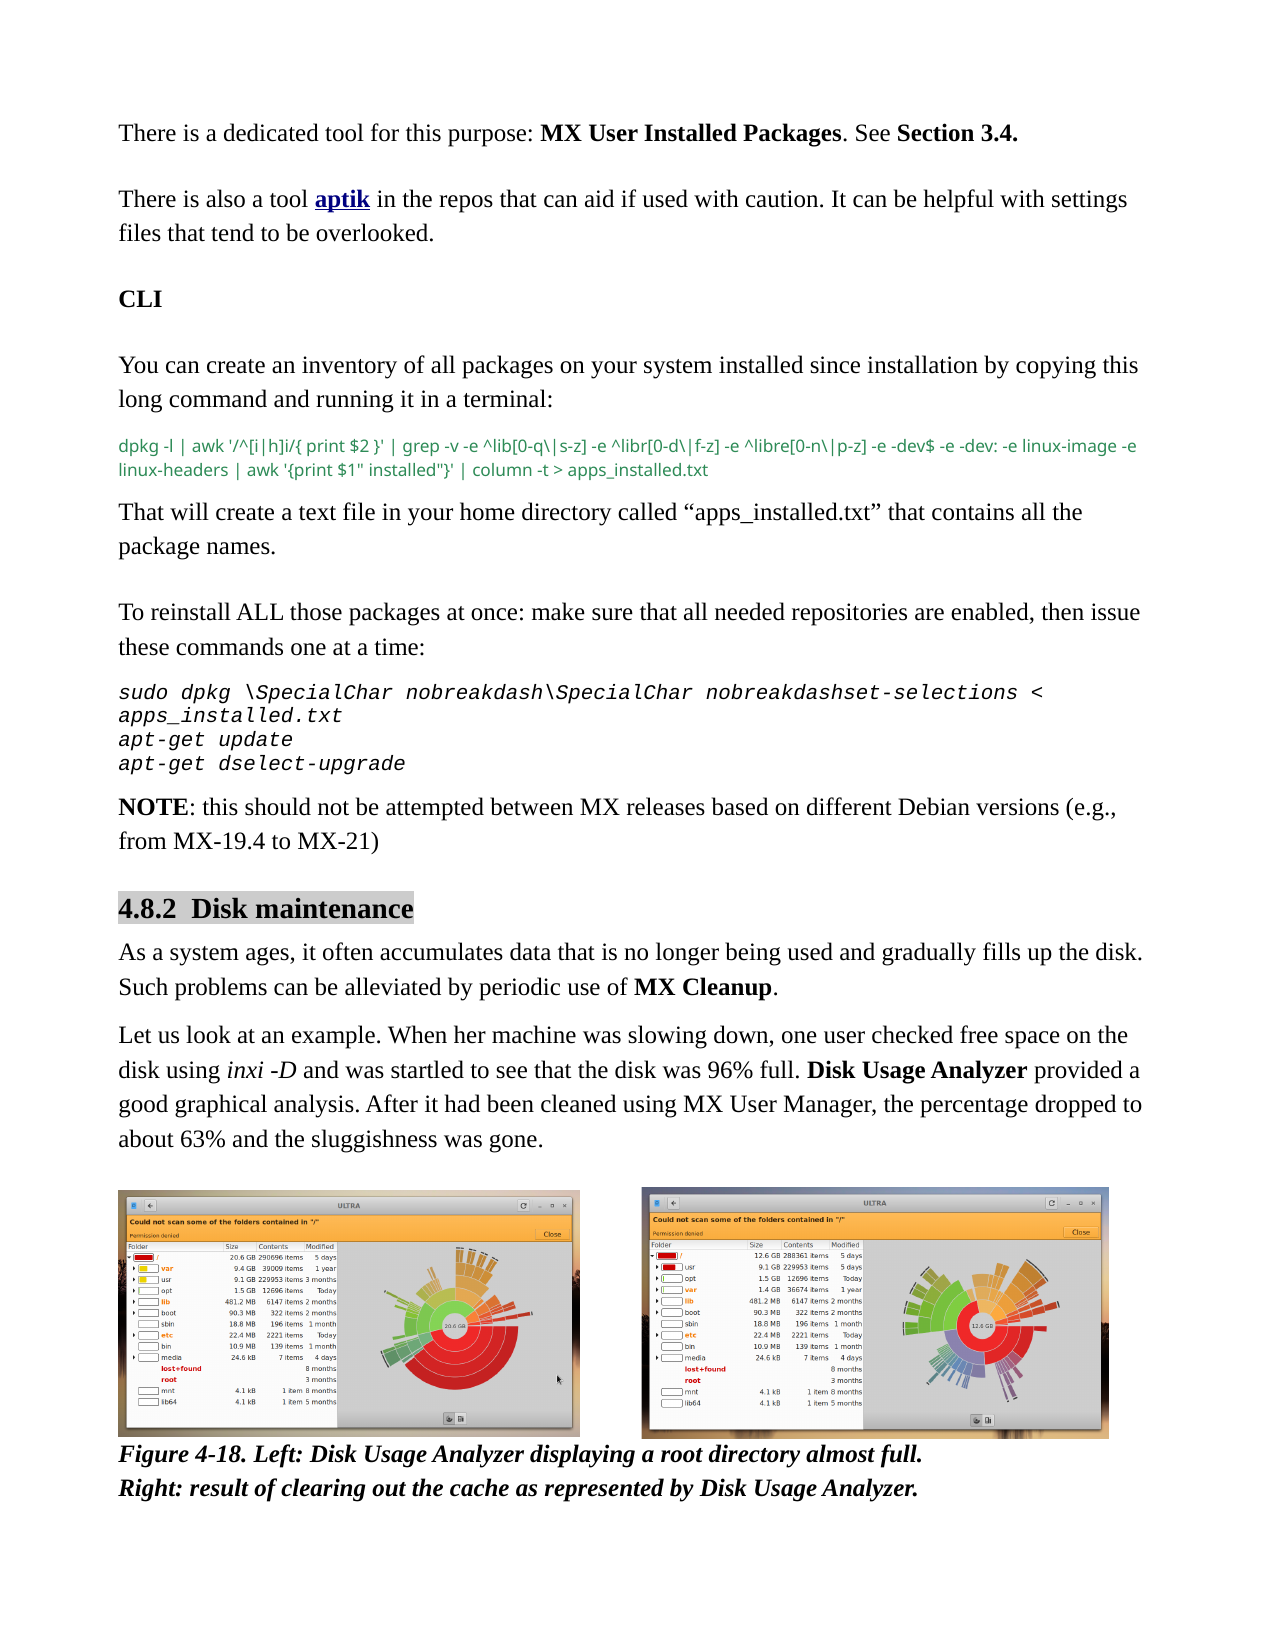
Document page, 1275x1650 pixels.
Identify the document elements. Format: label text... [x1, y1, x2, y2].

text That will create a text file in your home directory called “apps_installed.txt” that contains all the package names. [118, 497, 1157, 560]
text CLI [118, 284, 1157, 313]
text As a system ages, it often accumulates data that is no longer being used and gradually fills up the disk. Such problems can be alleviated by periodic use of MX Cleanup. [118, 937, 1157, 1000]
text sudo dpkg \SpecialChar nobreakdash\SpecialChar nobreakdashset-selections < apps_installed.txt [118, 682, 1157, 729]
text There is a dedicated tool for this purpose: MX User Installed Packages. See Section 3.4. [118, 118, 1157, 147]
text Figure 4-18. Left: Disk Usage Analyzer displaying a root directory almost full. [118, 1173, 1157, 1467]
text There is also a tool aptik in the repos that can aid if used with caution. It can be helpful with settings files that tend to be overlooked. [118, 184, 1157, 247]
picture [641, 1187, 1109, 1439]
text apt-get dselect-upgrade [118, 753, 1157, 776]
text Right: result of clearing out the cache as represented by Disk Usage Analyzer. [118, 1473, 1157, 1502]
text Let us look at an example. When her machine was slowing down, one user checked free space on the disk using inxi -D and was startled to see that the disk was 96% full. Disk Usage Analyzer provided a good graphical analysis. After it had been cleaned using MX User Manager, the percentage dropped to about 63% and the sluggishness was gone. [118, 1021, 1157, 1153]
text apt-get update [118, 729, 1157, 753]
text You can create an inventory of all packages on your system installed since installation by copying this long command and running it in a terminal: [118, 350, 1157, 413]
text dpkg -l | awk '/^[i|h]i/{ print $2 }' | grep -v -e ^lib[0-q\|s-z] -e ^libr[0-d\|f-z] -e ^libre[0-n\|p-z] -e -dev$ -e -dev: -e linux-image -e linux-headers | awk '{print $1" installed"}' | column -t > apps_installed.txt [118, 434, 1157, 481]
text To reinstall ALL those packages at once: make sure that all needed repositories are enabled, then issue these commands one at a time: [118, 597, 1157, 660]
picture [118, 1190, 580, 1437]
subtitle 4.8.2 Disk maintenance [414, 891, 1157, 924]
text NOTE: this should not be attempted between MX releases based on different Debian versions (e.g., from MX-19.4 to MX-21) [118, 792, 1157, 855]
